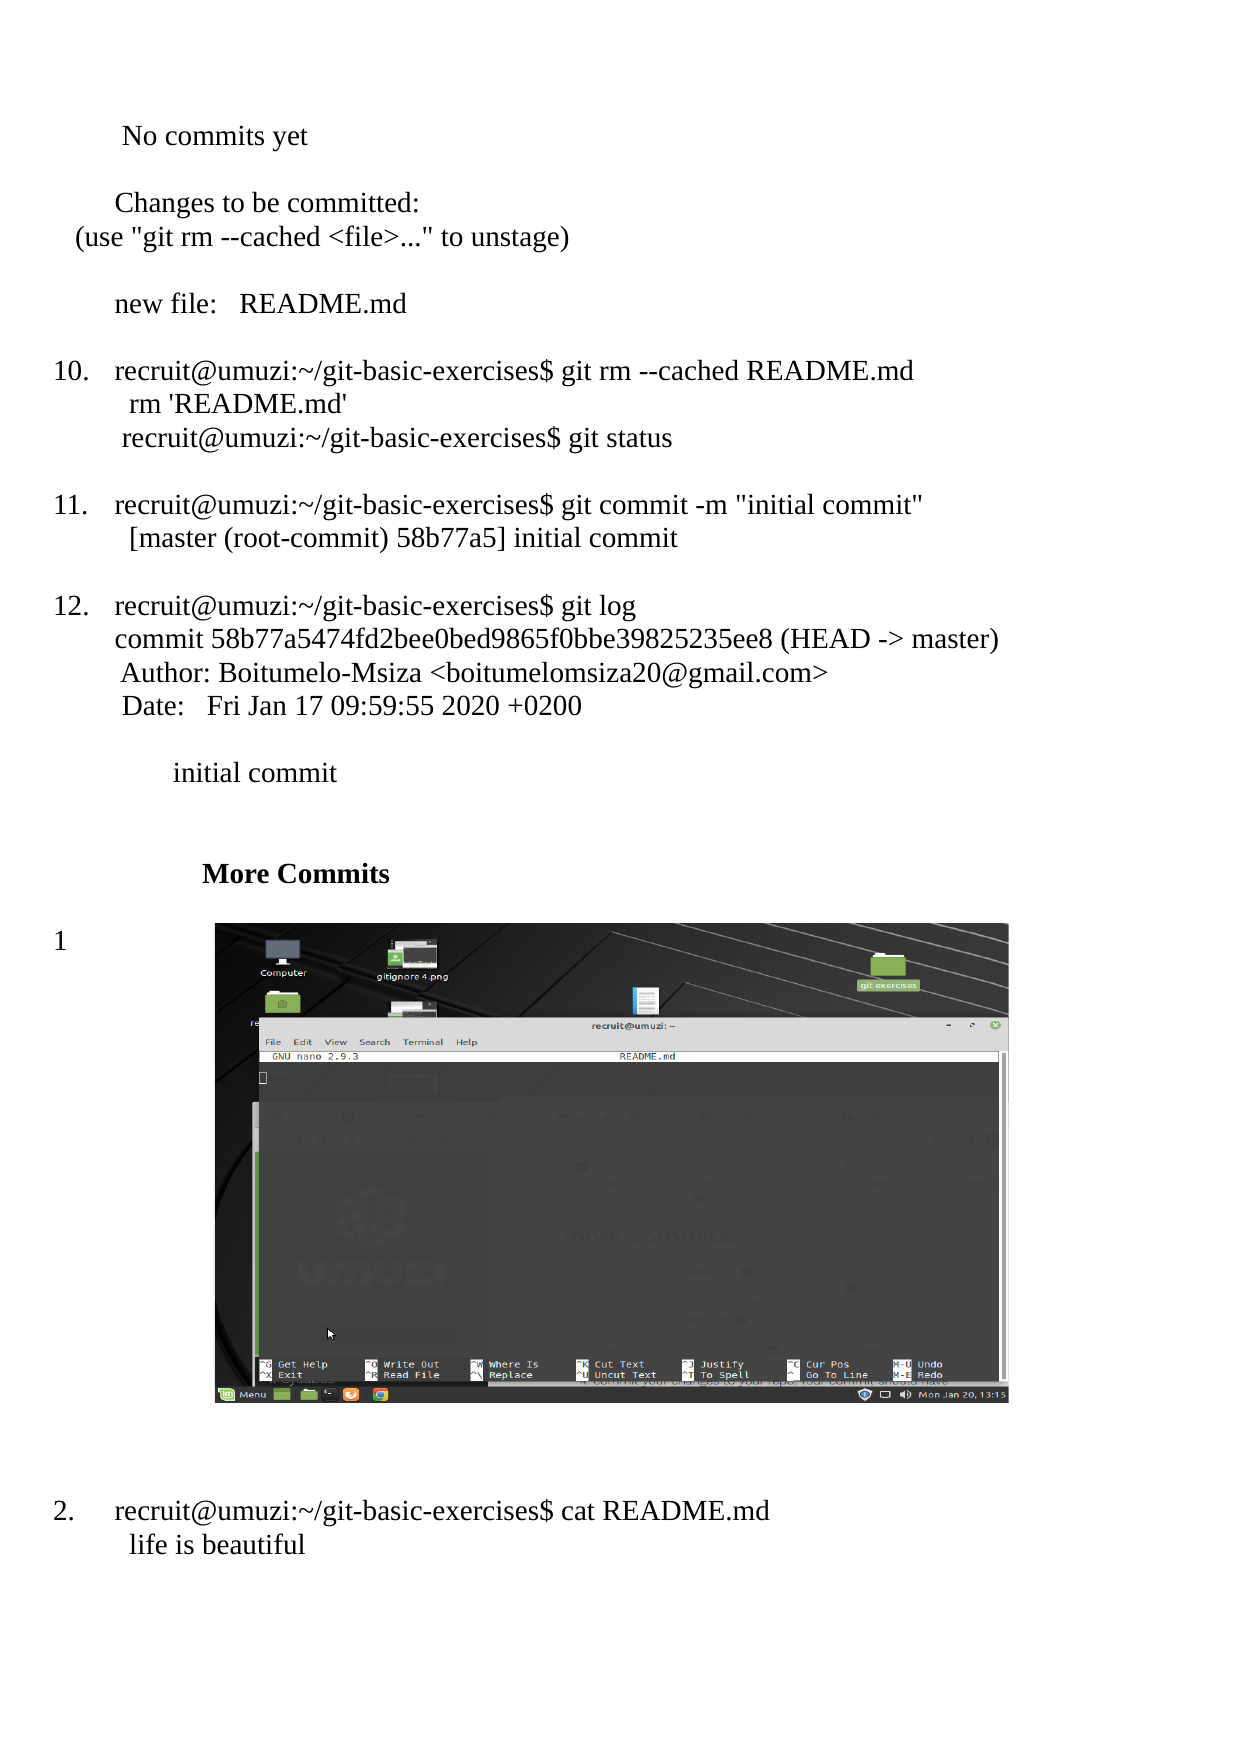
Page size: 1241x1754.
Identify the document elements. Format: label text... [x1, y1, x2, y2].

text rm 'README.md' [53, 386, 1123, 420]
text More Commits [53, 856, 1123, 889]
text 11. recruit@umuzi:~/git-basic-exercises$ git commit -m "initial commit" [53, 487, 1123, 521]
text [master (root-commit) 58b77a5] initial commit [53, 521, 1123, 554]
text new file: README.md [53, 286, 1123, 319]
text Changes to be committed: [53, 185, 1123, 219]
text No commits yet [53, 118, 1123, 152]
text 1 [53, 923, 214, 957]
text commit 58b77a5474fd2bee0bed9865f0bbe39825235ee8 (HEAD -> master) [53, 621, 1123, 655]
text (use "git rm --cached <file>..." to unstage) [53, 219, 1123, 252]
picture [214, 923, 1009, 1403]
text [1009, 923, 1123, 957]
text recruit@umuzi:~/git-basic-exercises$ git status [53, 420, 1123, 453]
text initial commit [53, 755, 1123, 789]
text 2. recruit@umuzi:~/git-basic-exercises$ cat README.md [53, 1493, 1123, 1527]
text 12. recruit@umuzi:~/git-basic-exercises$ git log [53, 588, 1123, 621]
text 10. recruit@umuzi:~/git-basic-exercises$ git rm --cached README.md [53, 353, 1123, 386]
text Date: Fri Jan 17 09:59:55 2020 +0200 [53, 688, 1123, 722]
text Author: Boitumelo-Msiza <boitumelomsiza20@gmail.com> [53, 655, 1123, 688]
text life is beautiful [53, 1527, 1123, 1560]
